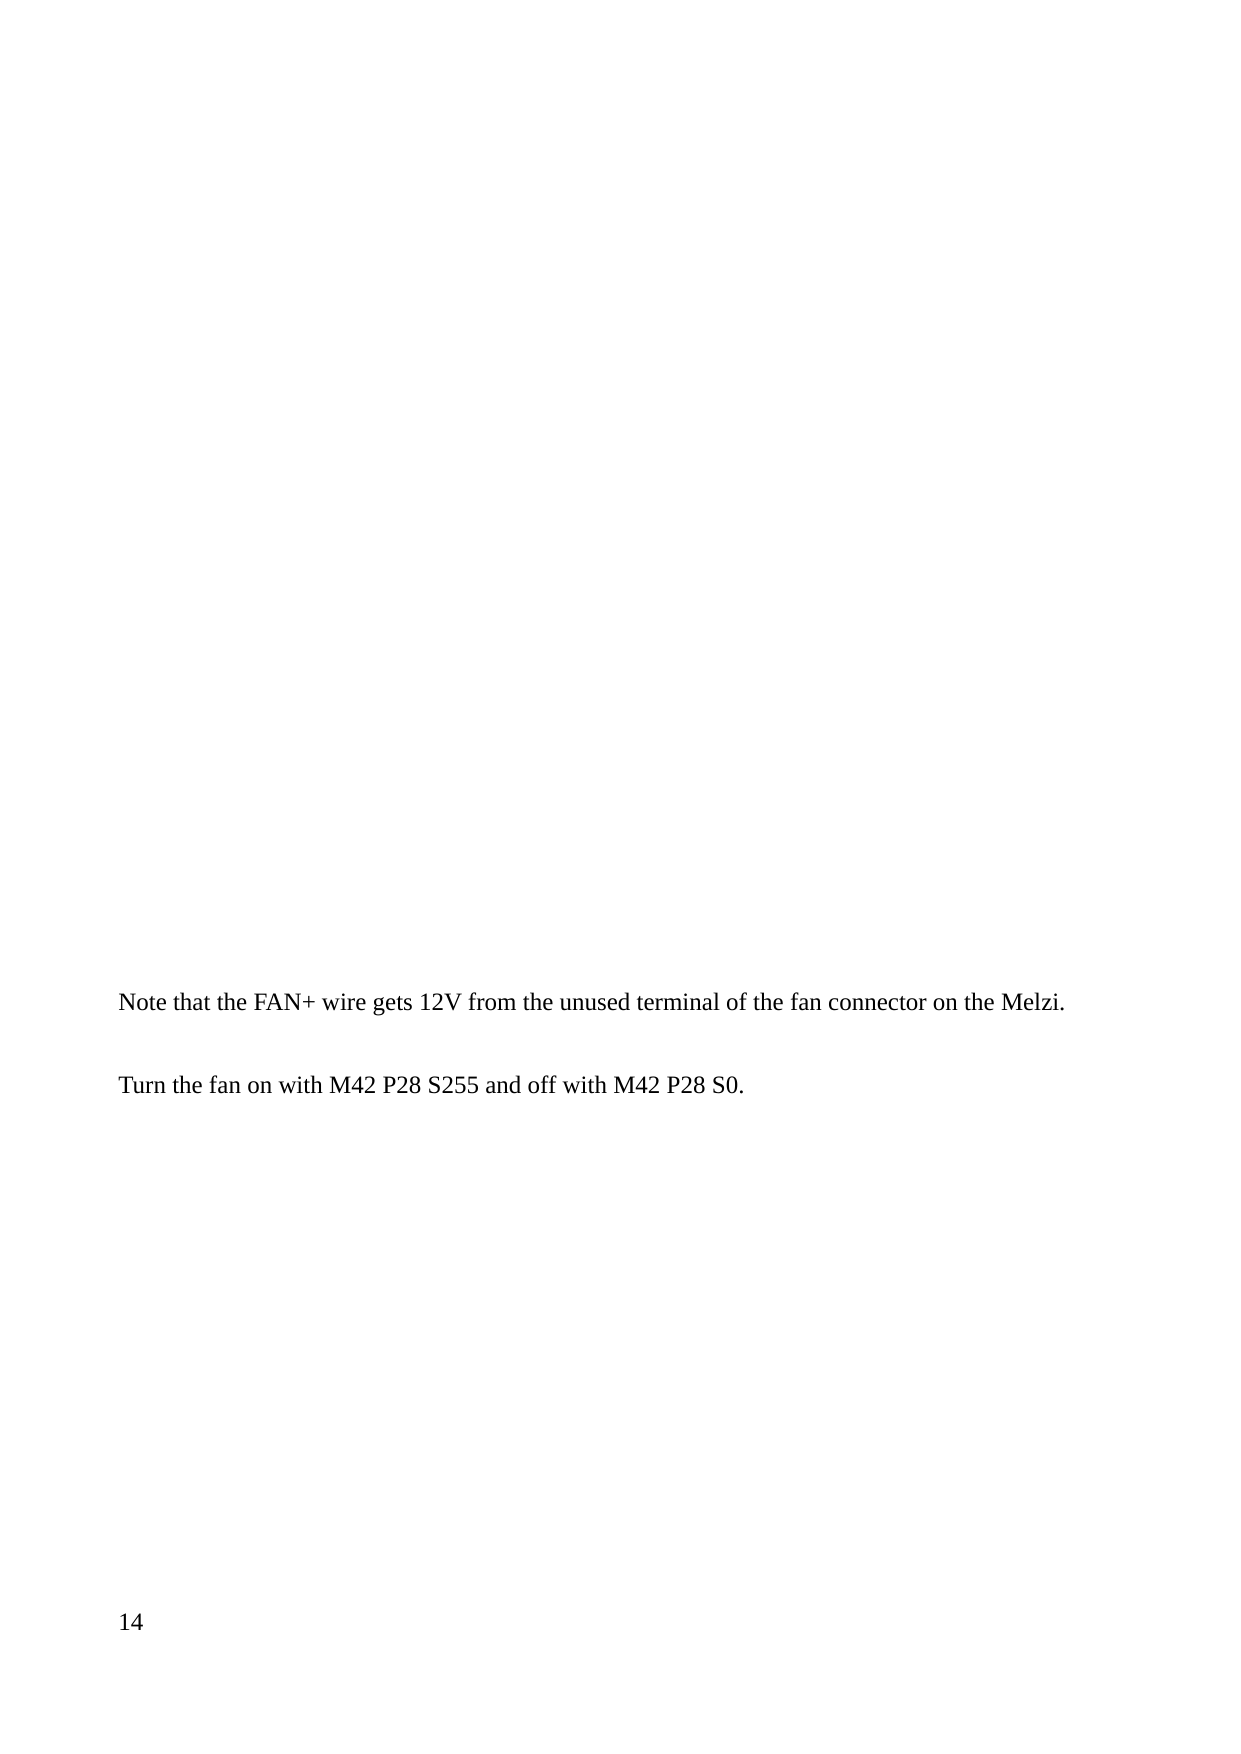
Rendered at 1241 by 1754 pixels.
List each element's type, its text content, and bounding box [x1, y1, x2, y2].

text Note that the FAN+ wire gets 12V from the unused terminal of the fan connector on the Melzi. [118, 987, 1122, 1016]
text Turn the fan on with M42 P28 S255 and off with M42 P28 S0. [118, 1070, 1122, 1098]
